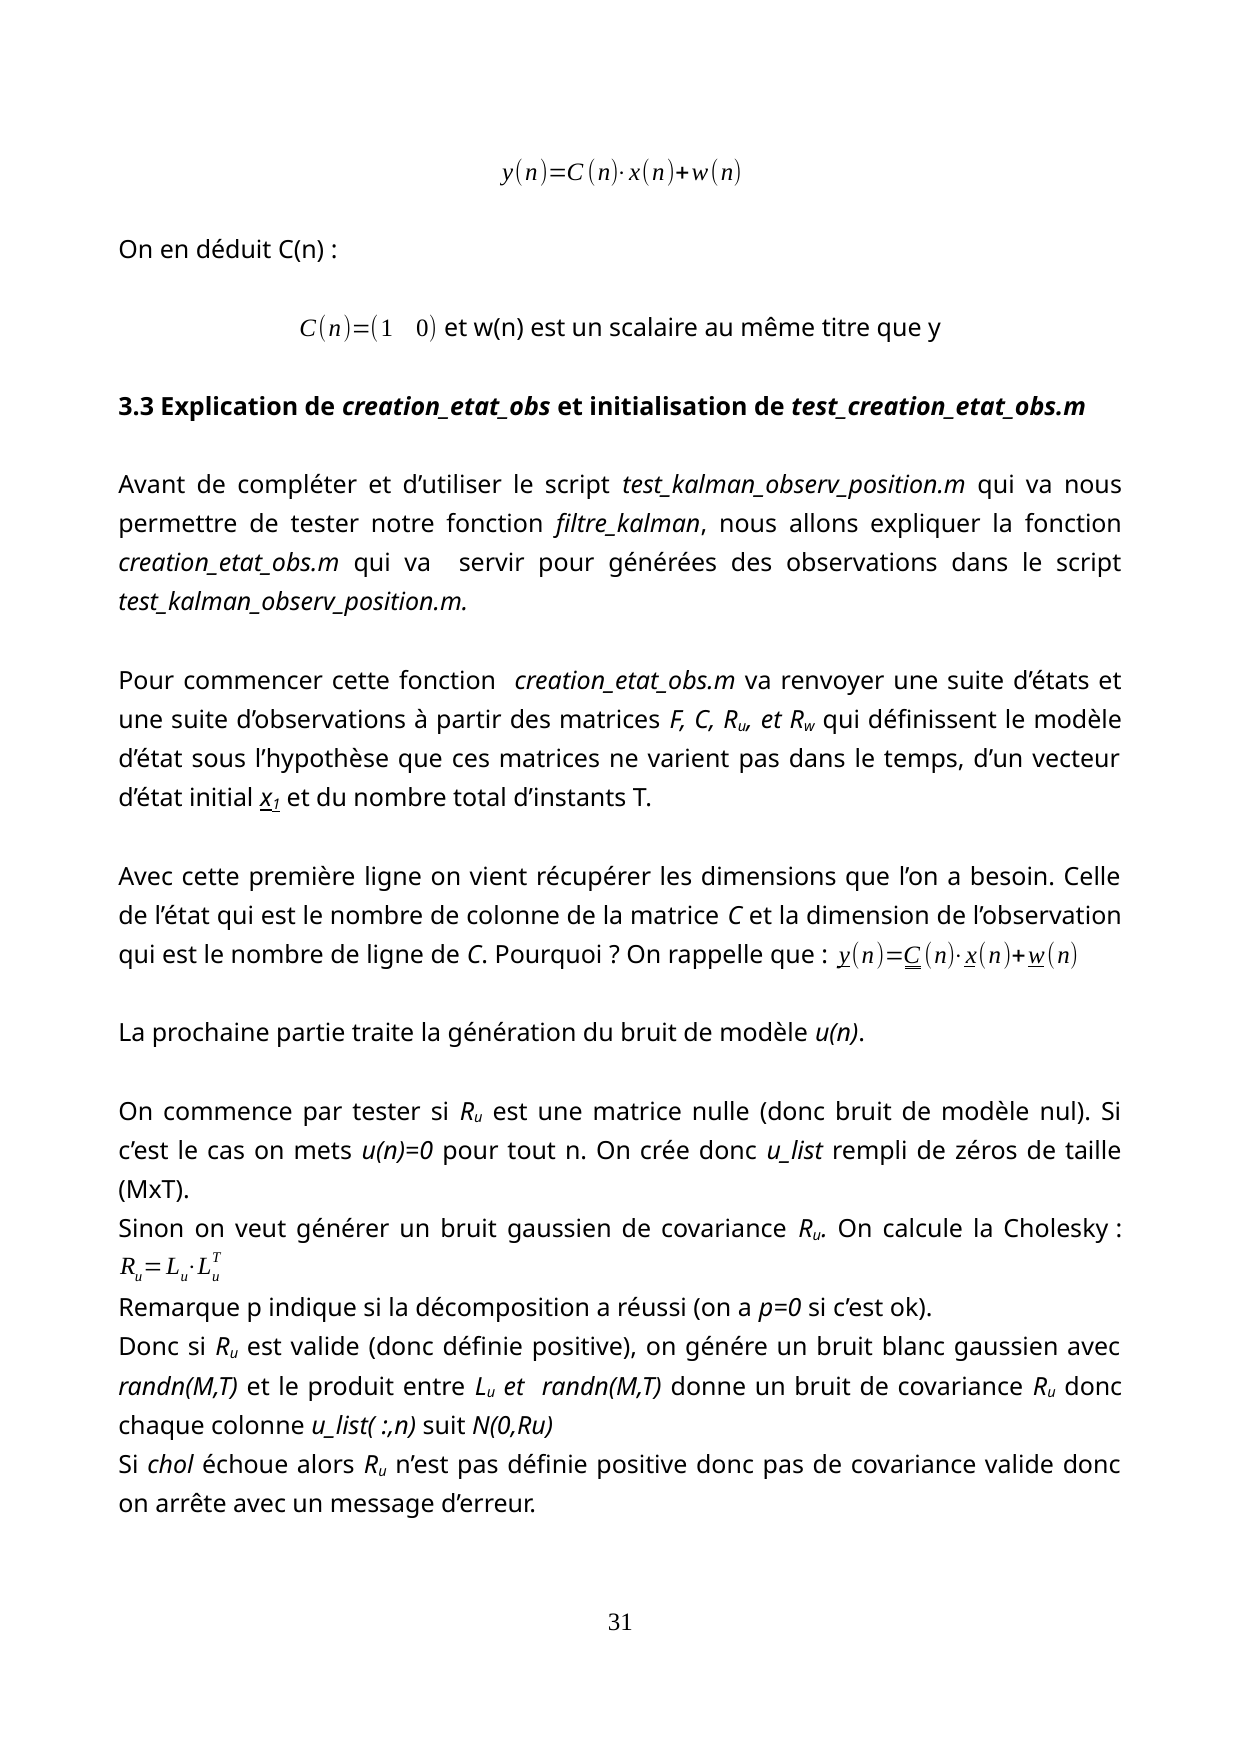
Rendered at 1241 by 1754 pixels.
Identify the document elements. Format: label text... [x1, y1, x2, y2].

text La prochaine partie traite la génération du bruit de modèle u(n). [118, 1015, 1122, 1049]
text 3.3 Explication de creation_etat_obs et initialisation de test_creation_etat_obs.m [118, 388, 1122, 422]
text Si chol échoue alors Ru n’est pas définie positive donc pas de covariance valide donc on arrête avec un message d’erreur. [118, 1447, 1122, 1520]
text Sinon on veut générer un bruit gaussien de covariance Ru. On calcule la Cholesky : [118, 1211, 1122, 1285]
text et w(n) est un scalaire au même titre que y [118, 310, 1122, 344]
text On en déduit C(n) : [118, 232, 1122, 266]
text Remarque p indique si la décomposition a réussi (on a p=0 si c’est ok). [118, 1290, 1122, 1324]
text Avec cette première ligne on vient récupérer les dimensions que l’on a besoin. Celle de l’état qui est le nombre de colonne de la matrice C et la dimension de l’observation qui est le nombre de ligne de C. Pourquoi ? On rappelle que : [118, 858, 1122, 971]
text On commence par tester si Ru est une matrice nulle (donc bruit de modèle nul). Si c’est le cas on mets u(n)=0 pour tout n. On crée donc u_list rempli de zéros de taille (MxT). [118, 1093, 1122, 1206]
text Donc si Ru est valide (donc définie positive), on génére un bruit blanc gaussien avec randn(M,T) et le produit entre Lu et randn(M,T) donne un bruit de covariance Ru donc chaque colonne u_list( :,n) suit N(0,Ru) [118, 1329, 1122, 1441]
text Pour commencer cette fonction creation_etat_obs.m va renvoyer une suite d’états et une suite d’observations à partir des matrices F, C, Ru, et Rw qui définissent le modèle d’état sous l’hypothèse que ces matrices ne varient pas dans le temps, d’un vecteur d’état initial x1 et du nombre total d’instants T. [118, 662, 1122, 814]
text Avant de compléter et d’utiliser le script test_kalman_observ_position.m qui va nous permettre de tester notre fonction filtre_kalman, nous allons expliquer la fonction creation_etat_obs.m qui va servir pour générées des observations dans le script test_kalman_observ_position.m. [118, 467, 1122, 618]
